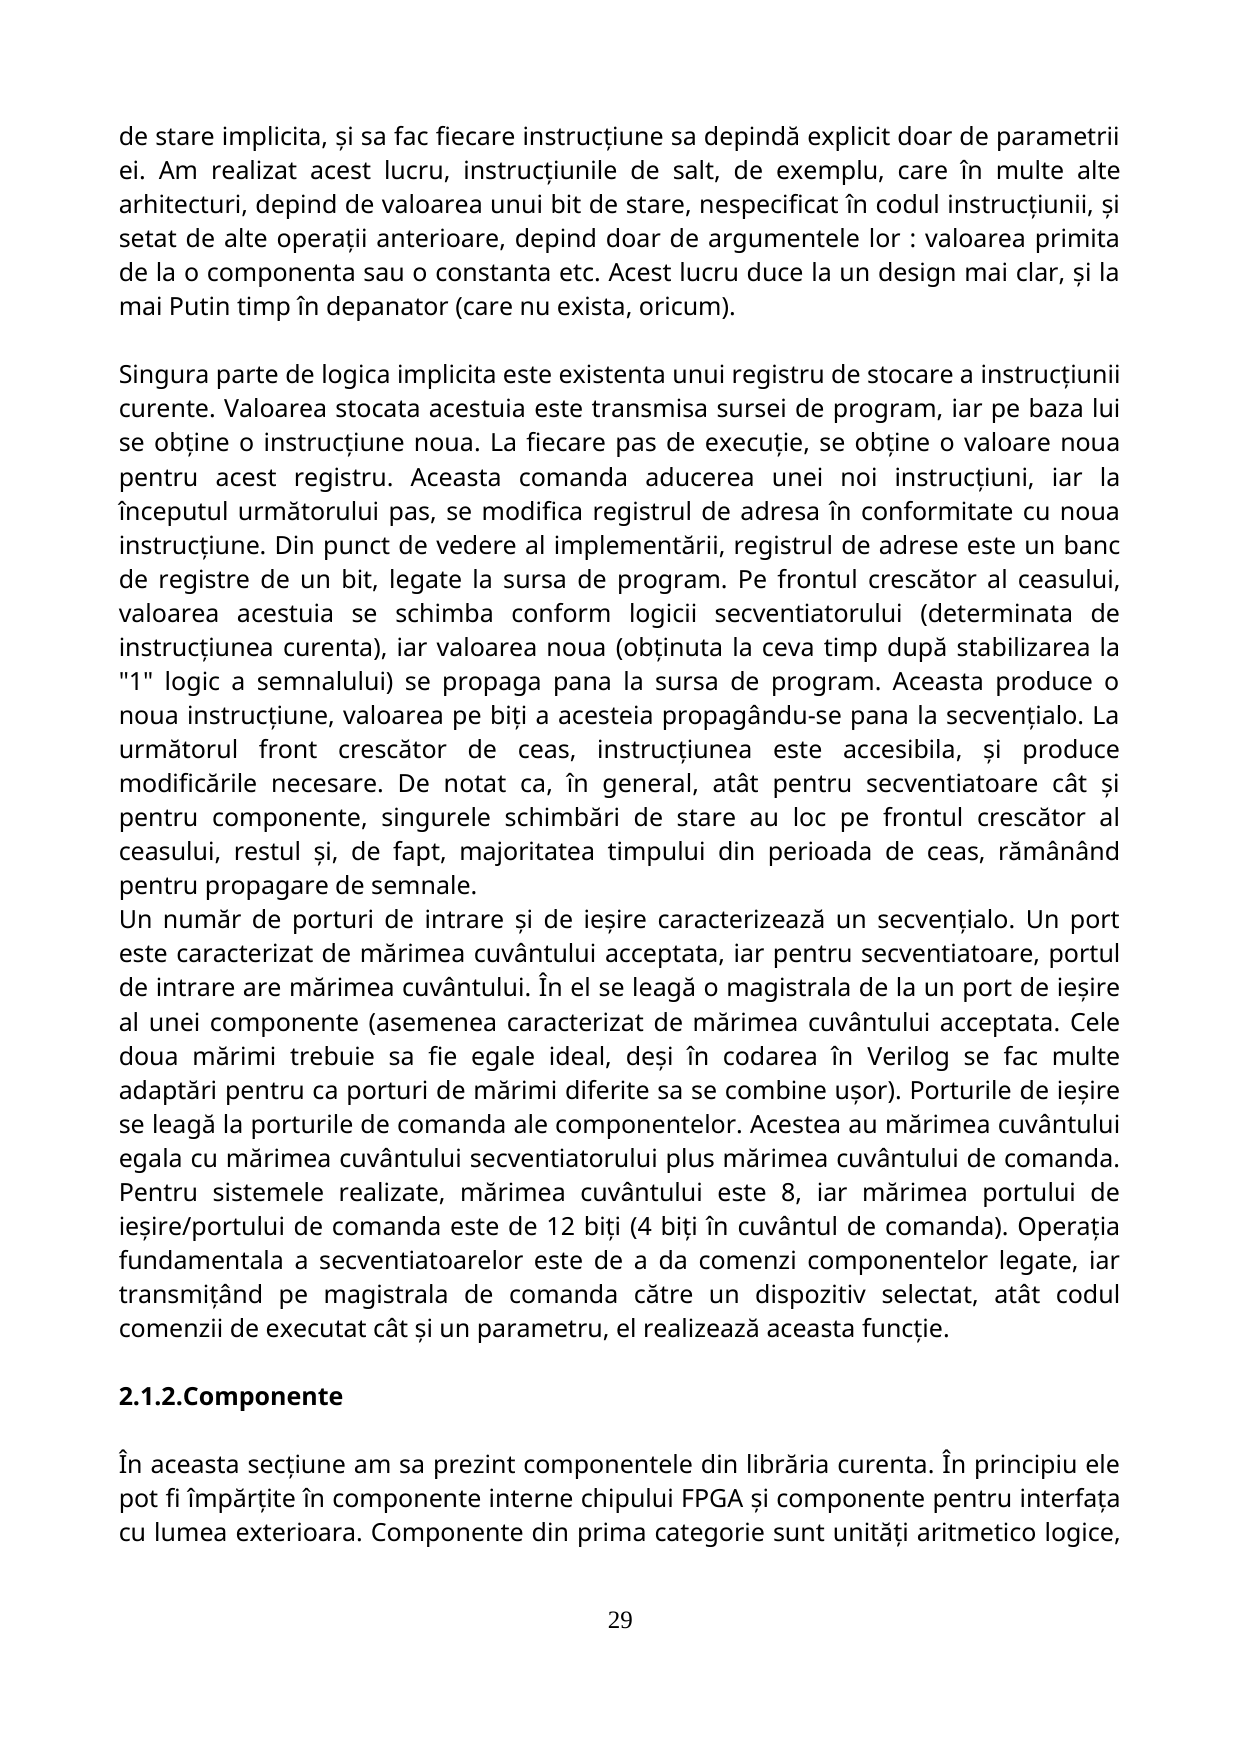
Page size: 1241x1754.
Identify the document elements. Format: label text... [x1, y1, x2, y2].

text Singura parte de logica implicita este existenta unui registru de stocare a instrucțiunii curente. Valoarea stocata acestuia este transmisa sursei de program, iar pe baza lui se obține o instrucțiune noua. La fiecare pas de execuție, se obține o valoare noua pentru acest registru. Aceasta comanda aducerea unei noi instrucțiuni, iar la începutul următorului pas, se modifica registrul de adresa în conformitate cu noua instrucțiune. Din punct de vedere al implementării, registrul de adrese este un banc de registre de un bit, legate la sursa de program. Pe frontul crescător al ceasului, valoarea acestuia se schimba conform logicii secventiatorului (determinata de instrucțiunea curenta), iar valoarea noua (obținuta la ceva timp după stabilizarea la "1" logic a semnalului) se propaga pana la sursa de program. Aceasta produce o noua instrucțiune, valoarea pe biți a acesteia propagându-se pana la secvențialo. La următorul front crescător de ceas, instrucțiunea este accesibila, și produce modificările necesare. De notat ca, în general, atât pentru secventiatoare cât și pentru componente, singurele schimbări de stare au loc pe frontul crescător al ceasului, restul și, de fapt, majoritatea timpului din perioada de ceas, rămânând pentru propagare de semnale. [118, 357, 1122, 902]
text În aceasta secțiune am sa prezint componentele din librăria curenta. În principiu ele pot fi împărțite în componente interne chipului FPGA și componente pentru interfața cu lumea exterioara. Componente din prima categorie sunt unități aritmetico logice, [118, 1447, 1122, 1549]
text de stare implicita, și sa fac fiecare instrucțiune sa depindă explicit doar de parametrii ei. Am realizat acest lucru, instrucțiunile de salt, de exemplu, care în multe alte arhitecturi, depind de valoarea unui bit de stare, nespecificat în codul instrucțiunii, și setat de alte operații anterioare, depind doar de argumentele lor : valoarea primita de la o componenta sau o constanta etc. Acest lucru duce la un design mai clar, și la mai Putin timp în depanator (care nu exista, oricum). [118, 118, 1122, 323]
text 2.1.2.Componente [118, 1379, 1122, 1413]
text Un număr de porturi de intrare și de ieșire caracterizează un secvențialo. Un port este caracterizat de mărimea cuvântului acceptata, iar pentru secventiatoare, portul de intrare are mărimea cuvântului. În el se leagă o magistrala de la un port de ieșire al unei componente (asemenea caracterizat de mărimea cuvântului acceptata. Cele doua mărimi trebuie sa fie egale ideal, deși în codarea în Verilog se fac multe adaptări pentru ca porturi de mărimi diferite sa se combine ușor). Porturile de ieșire se leagă la porturile de comanda ale componentelor. Acestea au mărimea cuvântului egala cu mărimea cuvântului secventiatorului plus mărimea cuvântului de comanda. Pentru sistemele realizate, mărimea cuvântului este 8, iar mărimea portului de ieșire/portului de comanda este de 12 biți (4 biți în cuvântul de comanda). Operația fundamentala a secventiatoarelor este de a da comenzi componentelor legate, iar transmițând pe magistrala de comanda către un dispozitiv selectat, atât codul comenzii de executat cât și un parametru, el realizează aceasta funcție. [118, 902, 1122, 1345]
